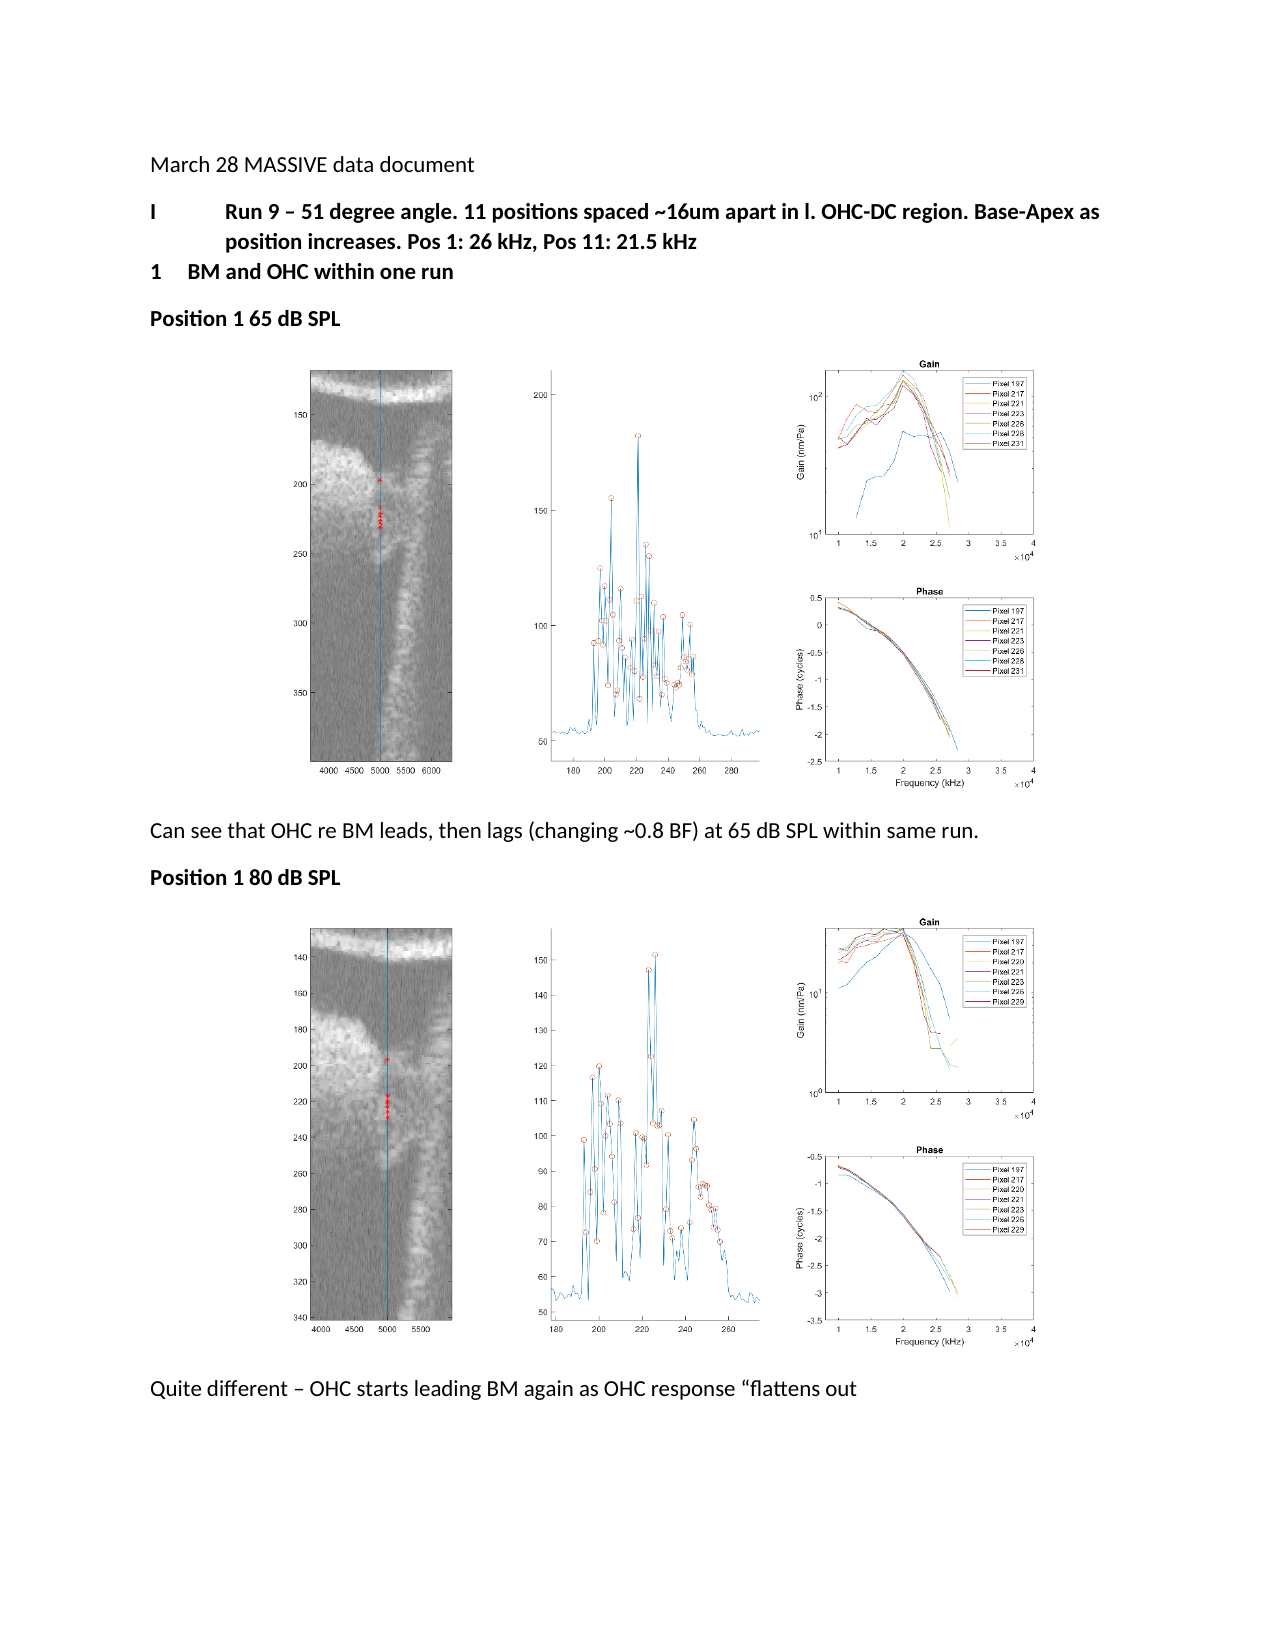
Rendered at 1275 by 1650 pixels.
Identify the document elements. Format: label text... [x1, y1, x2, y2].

text Position 1 80 dB SPL [150, 863, 1125, 893]
picture [150, 334, 1125, 814]
text Can see that OHC re BM leads, then lags (changing ~0.8 BF) at 65 dB SPL within same run. [150, 814, 1125, 844]
text March 28 MASSIVE data document [150, 150, 1125, 178]
picture [150, 893, 1125, 1373]
list Run 9 – 51 degree angle. 11 positions spaced ~16um apart in l. OHC-DC region. Base-Apex as position increases. Pos 1: 26 kHz, Pos 11: 21.5 kHz [150, 197, 1125, 255]
text Quite different – OHC starts leading BM again as OHC response “flattens out [150, 1373, 1125, 1493]
list BM and OHC within one run [150, 257, 1125, 285]
text Position 1 65 dB SPL [150, 304, 1125, 334]
